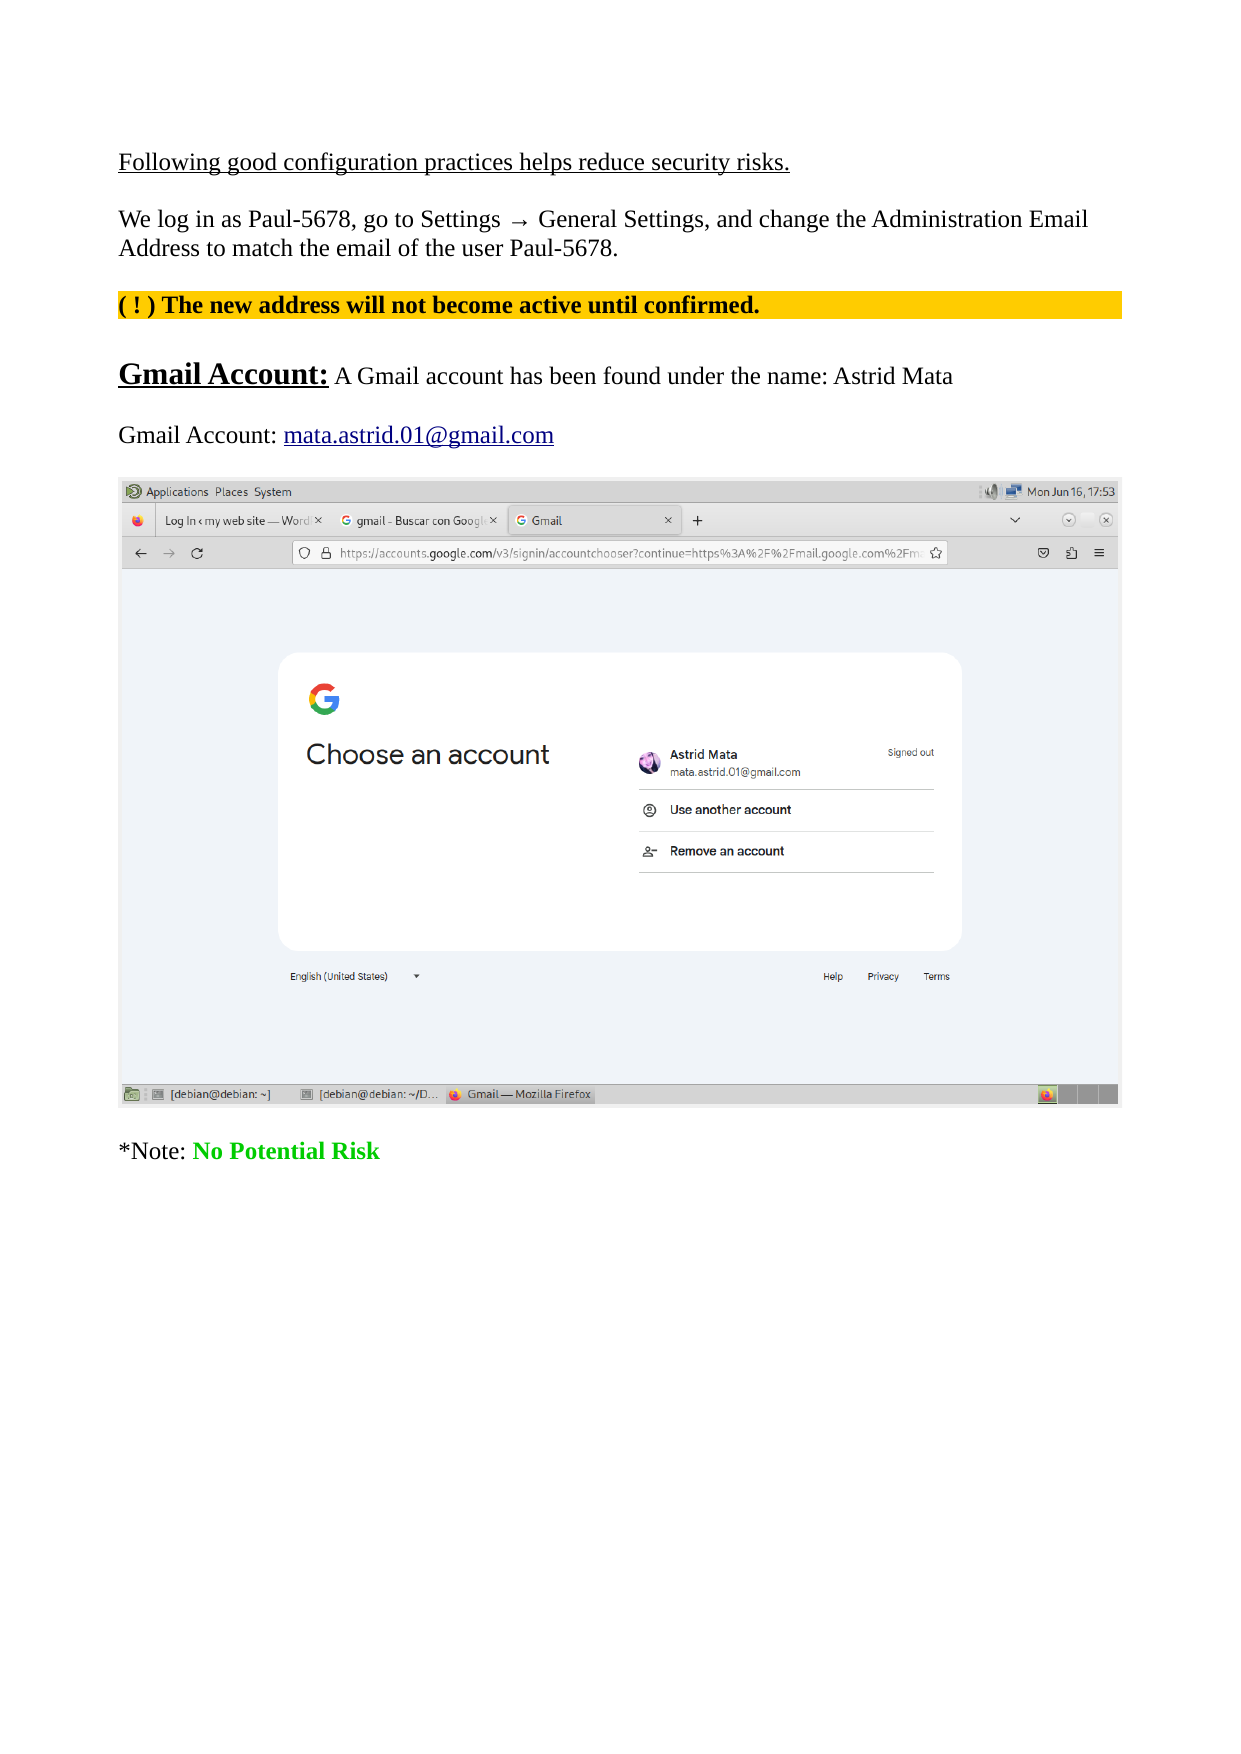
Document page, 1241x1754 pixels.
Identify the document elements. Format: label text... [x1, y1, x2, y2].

text *Note: No Potential Risk [118, 1136, 1122, 1165]
text Following good configuration practices helps reduce security risks. [118, 118, 1122, 176]
text Gmail Account: mata.astrid.01@gmail.com [118, 420, 1122, 449]
text ( ! ) The new address will not become active until confirmed. [118, 291, 1122, 319]
text Gmail Account: A Gmail account has been found under the name: Astrid Mata [118, 355, 1122, 391]
text We log in as Paul-5678, go to Settings → General Settings, and change the Administration Email Address to match the email of the user Paul-5678. [118, 176, 1122, 262]
picture [118, 477, 1123, 1108]
